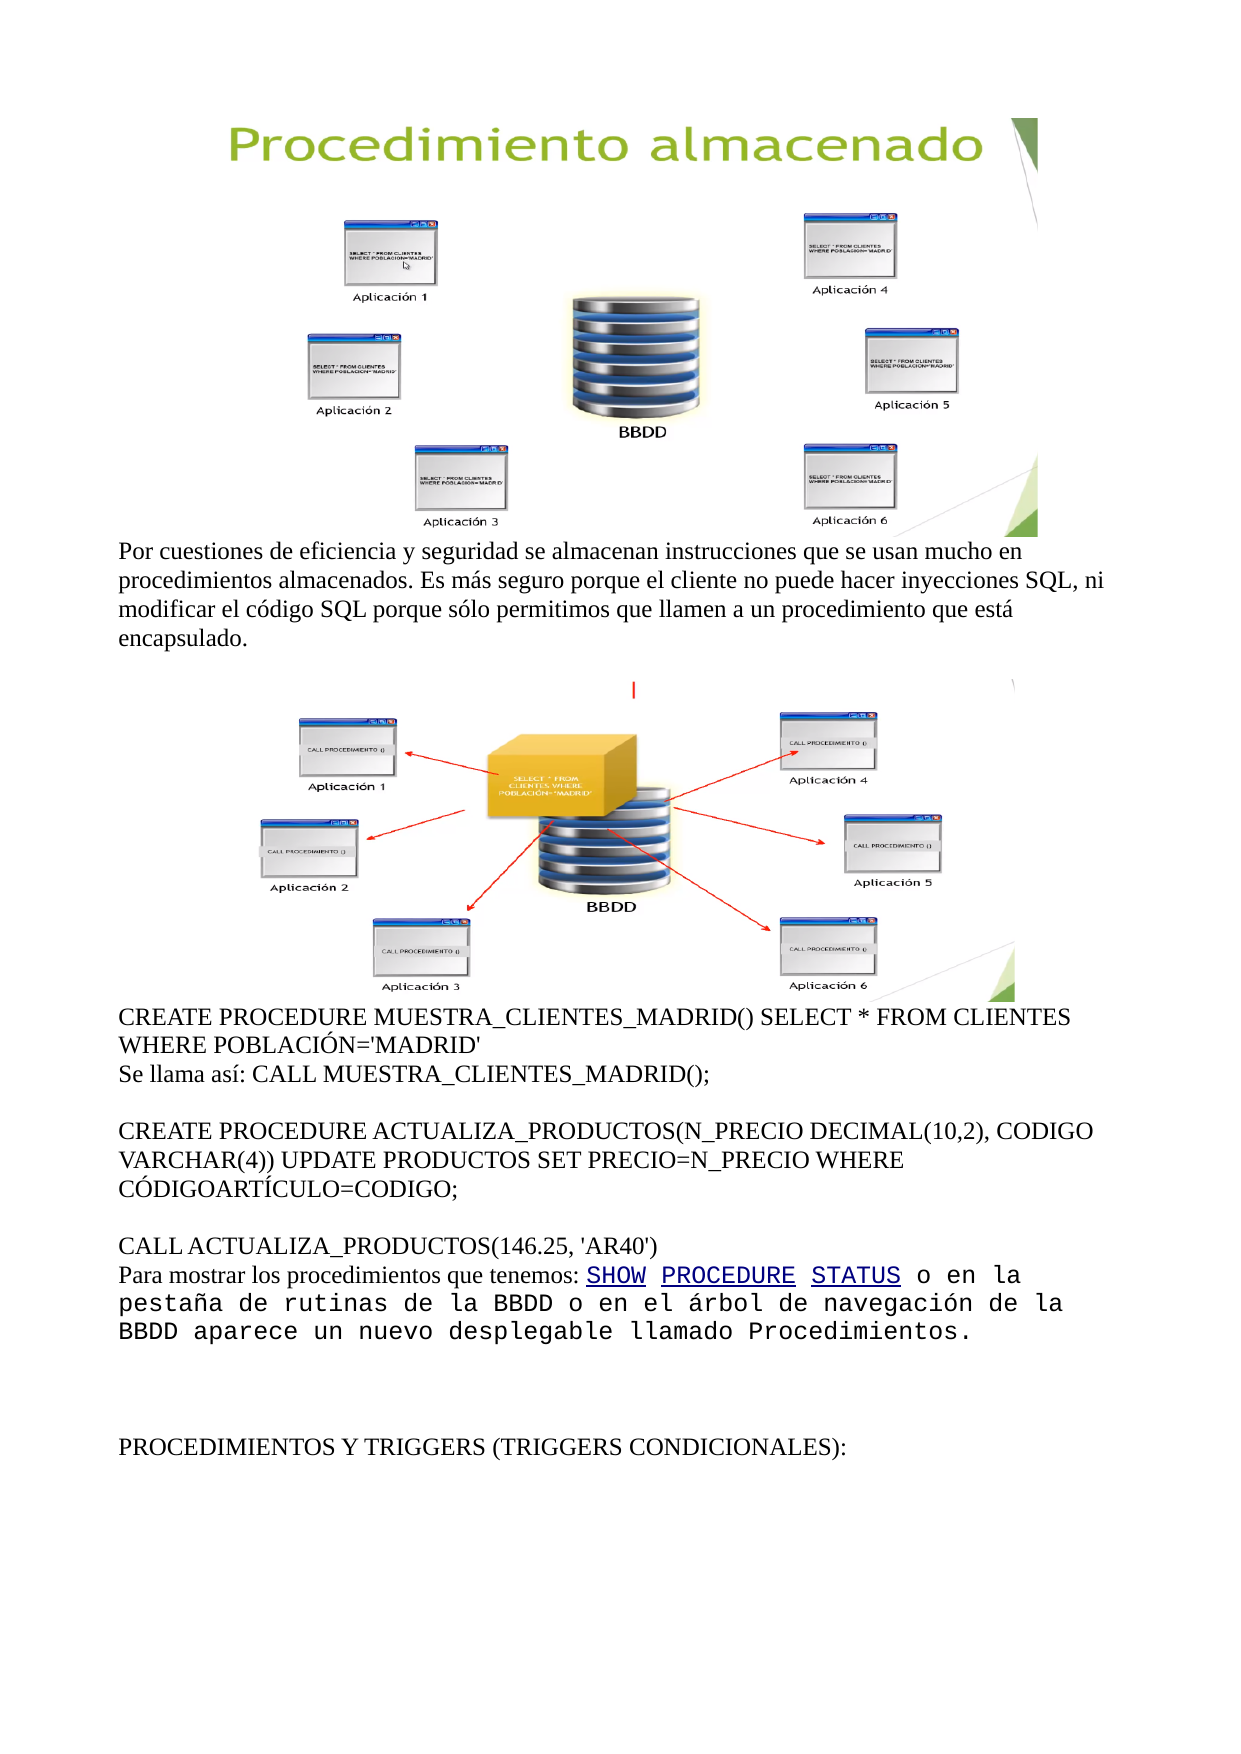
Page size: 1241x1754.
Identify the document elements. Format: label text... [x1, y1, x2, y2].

text Se llama así: CALL MUESTRA_CLIENTES_MADRID(); [118, 1059, 1122, 1088]
text CALL ACTUALIZA_PRODUCTOS(146.25, 'AR40') [118, 1231, 1122, 1260]
text CREATE PROCEDURE ACTUALIZA_PRODUCTOS(N_PRECIO DECIMAL(10,2), CODIGO VARCHAR(4)) UPDATE PRODUCTOS SET PRECIO=N_PRECIO WHERE CÓDIGOARTÍCULO=CODIGO; [118, 1116, 1122, 1203]
text Para mostrar los procedimientos que tenemos: SHOW PROCEDURE STATUS o en la pestaña de rutinas de la BBDD o en el árbol de navegación de la BBDD aparece un nuevo desplegable llamado Procedimientos. [118, 1260, 1122, 1347]
text PROCEDIMIENTOS Y TRIGGERS (TRIGGERS CONDICIONALES): [118, 1432, 1122, 1461]
picture [225, 679, 1015, 1002]
picture [218, 118, 1038, 537]
text Por cuestiones de eficiencia y seguridad se almacenan instrucciones que se usan mucho en procedimientos almacenados. Es más seguro porque el cliente no puede hacer inyecciones SQL, ni modificar el código SQL porque sólo permitimos que llamen a un procedimiento que está encapsulado. [118, 118, 1122, 651]
text CREATE PROCEDURE MUESTRA_CLIENTES_MADRID() SELECT * FROM CLIENTES WHERE POBLACIÓN='MADRID' [118, 680, 1122, 1059]
